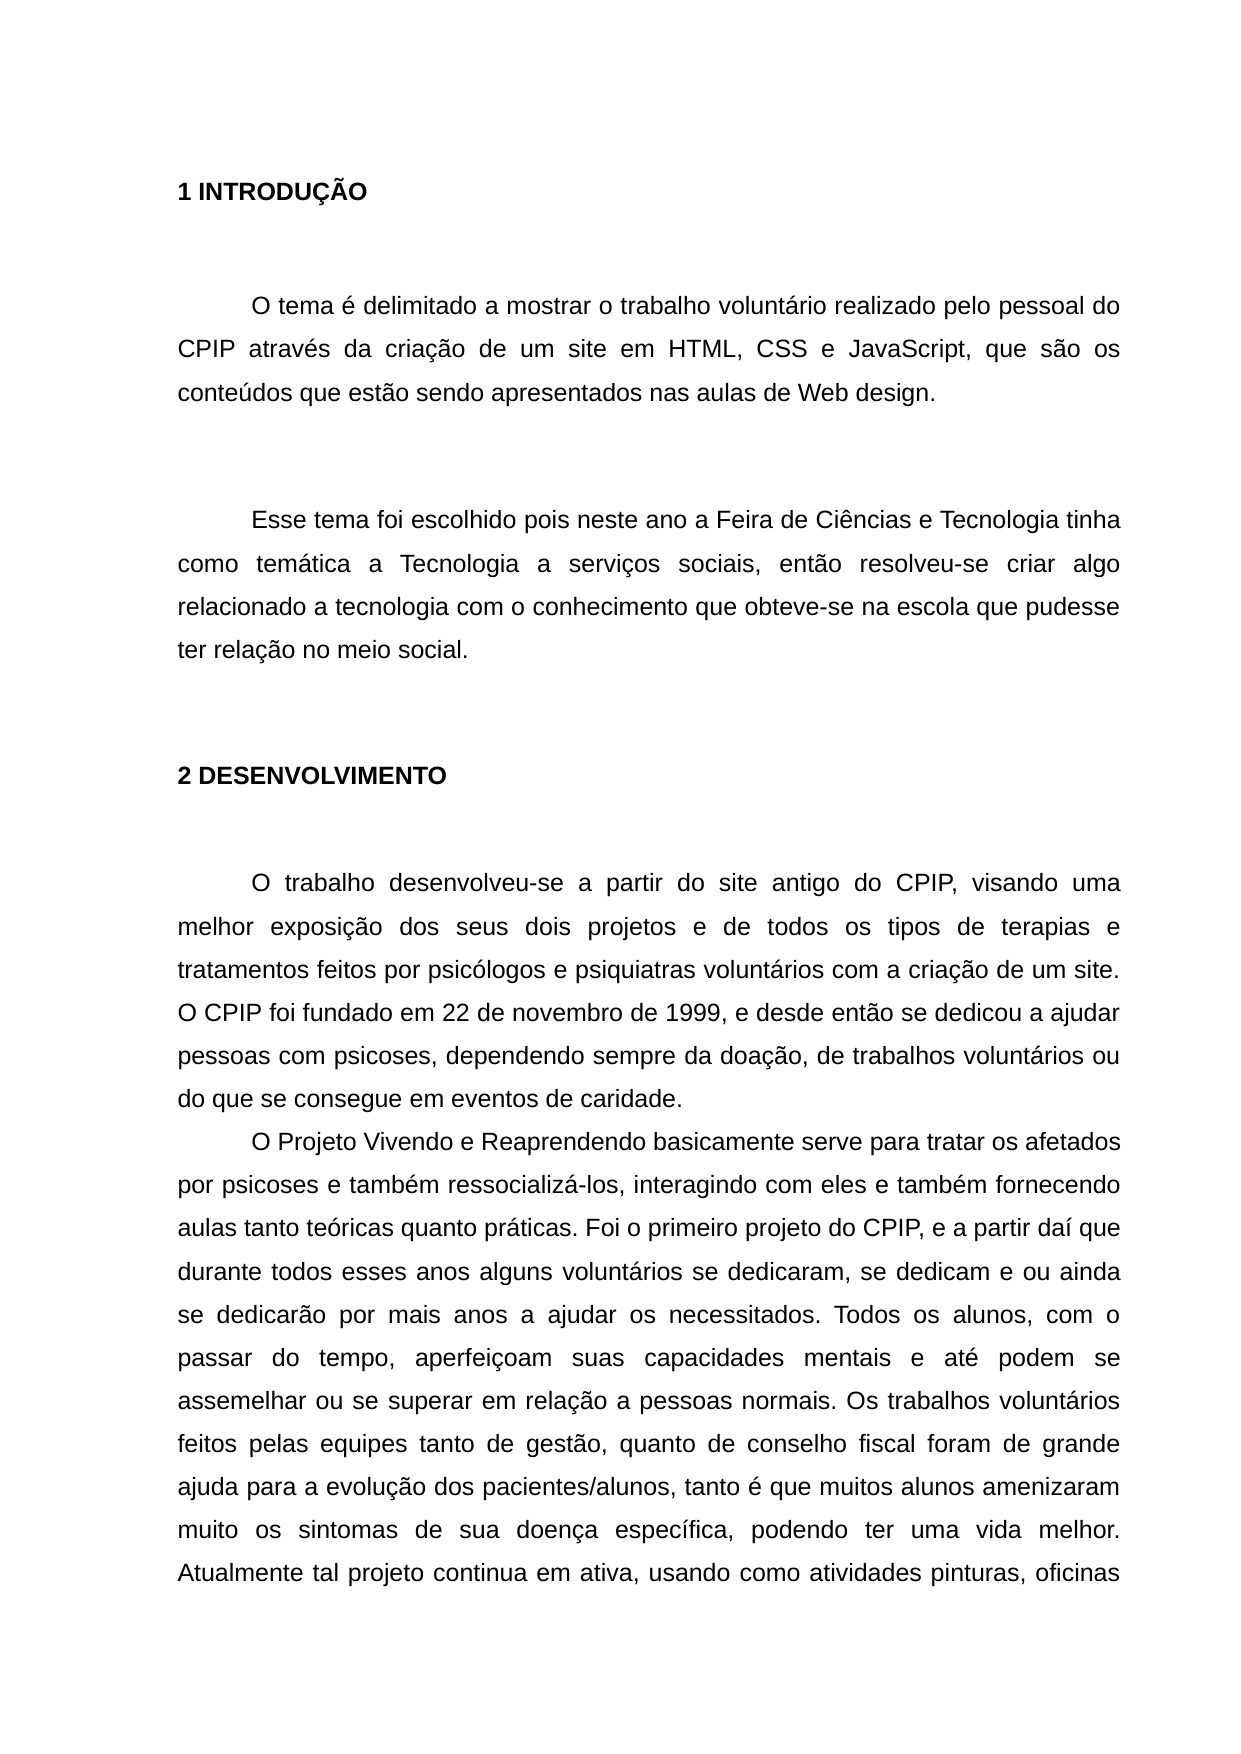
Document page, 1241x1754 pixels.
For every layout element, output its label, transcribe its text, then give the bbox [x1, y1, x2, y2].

text O Projeto Vivendo e Reaprendendo basicamente serve para tratar os afetados por psicoses e também ressocializá-los, interagindo com eles e também fornecendo aulas tanto teóricas quanto práticas. Foi o primeiro projeto do CPIP, e a partir daí que durante todos esses anos alguns voluntários se dedicaram, se dedicam e ou ainda se dedicarão por mais anos a ajudar os necessitados. Todos os alunos, com o passar do tempo, aperfeiçoam suas capacidades mentais e até podem se assemelhar ou se superar em relação a pessoas normais. Os trabalhos voluntários feitos pelas equipes tanto de gestão, quanto de conselho fiscal foram de grande ajuda para a evolução dos pacientes/alunos, tanto é que muitos alunos amenizaram muito os sintomas de sua doença específica, podendo ter uma vida melhor. Atualmente tal projeto continua em ativa, usando como atividades pinturas, oficinas [177, 1127, 1122, 1587]
text 2 DESENVOLVIMENTO [177, 761, 1122, 789]
text Esse tema foi escolhido pois neste ano a Feira de Ciências e Tecnologia tinha como temática a Tecnologia a serviços sociais, então resolveu-se criar algo relacionado a tecnologia com o conhecimento que obteve-se na escola que pudesse ter relação no meio social. [177, 506, 1122, 664]
text O tema é delimitado a mostrar o trabalho voluntário realizado pelo pessoal do CPIP através da criação de um site em HTML, CSS e JavaScript, que são os conteúdos que estão sendo apresentados nas aulas de Web design. [177, 291, 1122, 406]
text 1 INTRODUÇÃO [177, 177, 1122, 206]
text O trabalho desenvolveu-se a partir do site antigo do CPIP, visando uma melhor exposição dos seus dois projetos e de todos os tipos de terapias e tratamentos feitos por psicólogos e psiquiatras voluntários com a criação de um site. O CPIP foi fundado em 22 de novembro de 1999, e desde então se dedicou a ajudar pessoas com psicoses, dependendo sempre da doação, de trabalhos voluntários ou do que se consegue em eventos de caridade. [177, 868, 1122, 1113]
